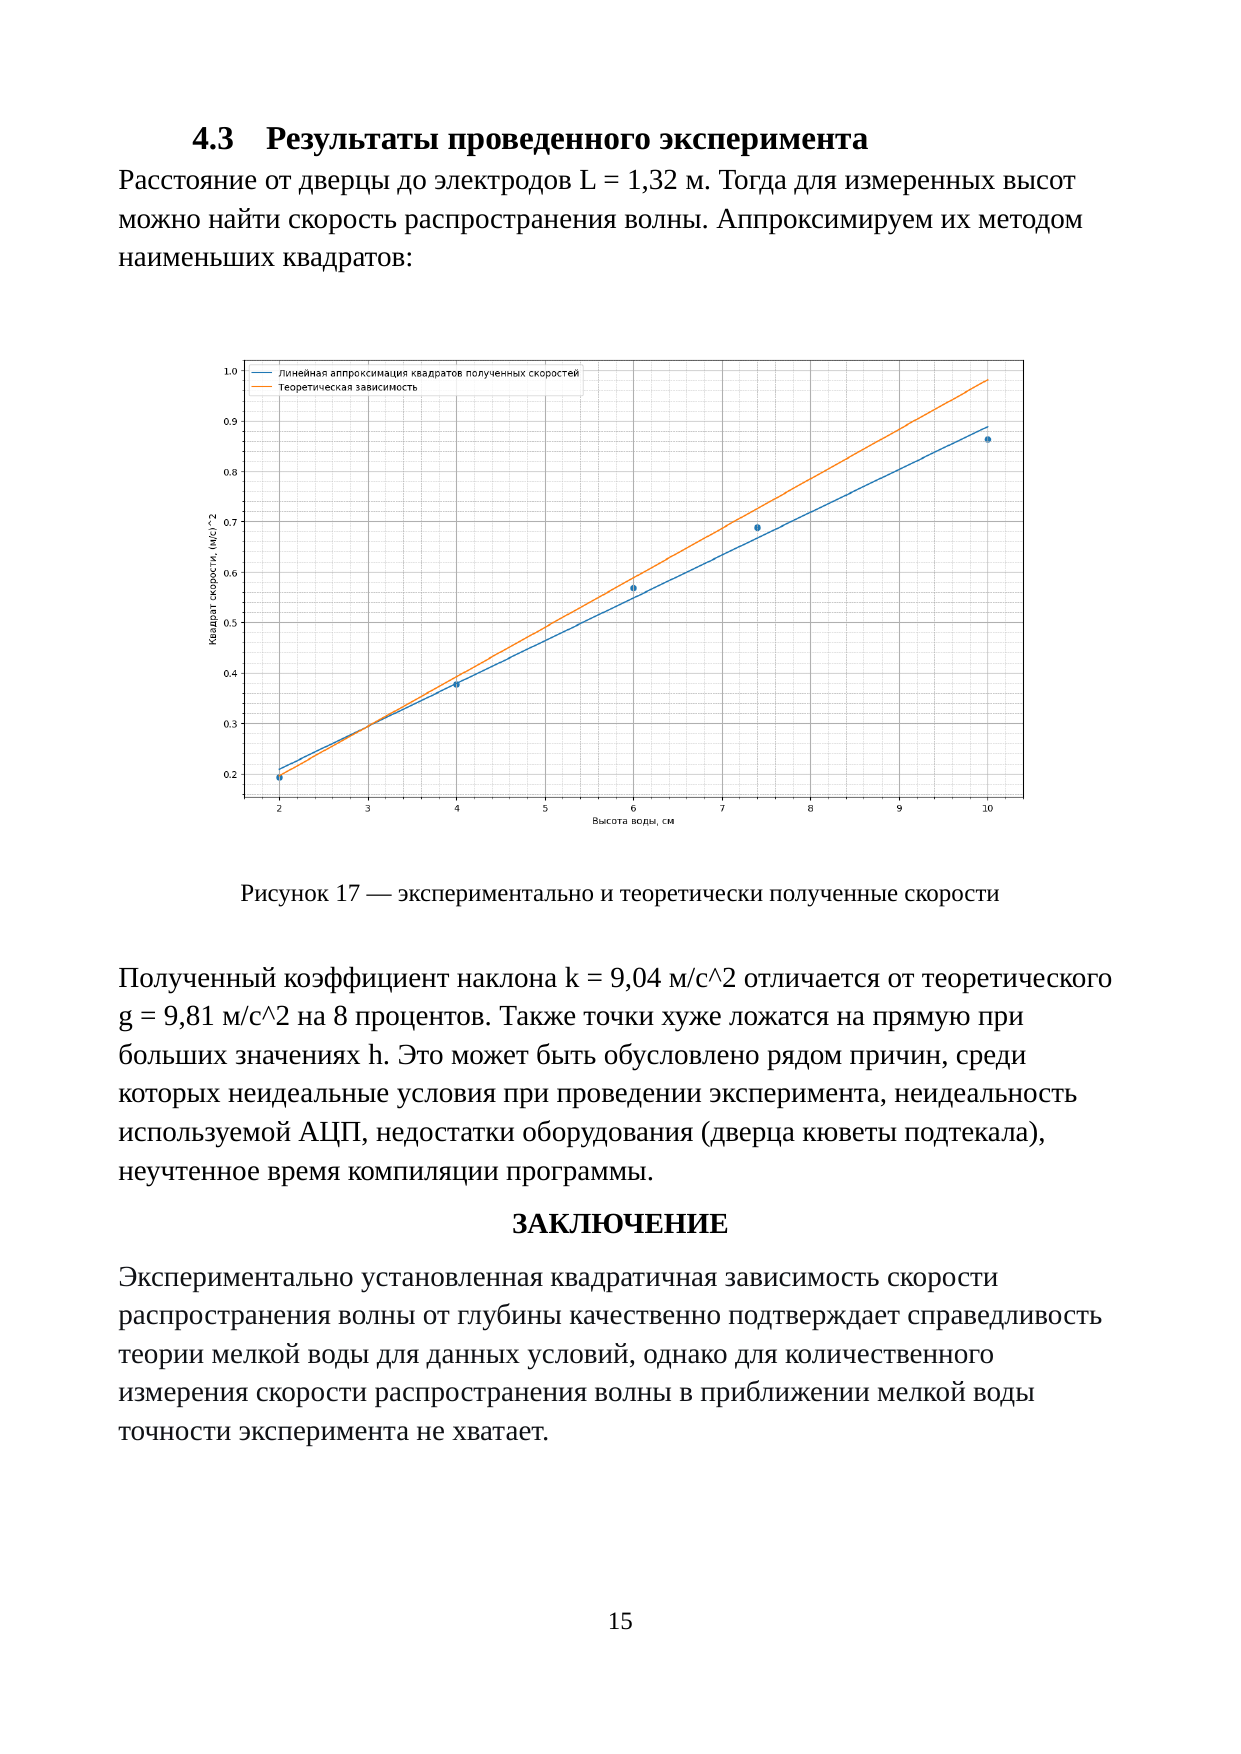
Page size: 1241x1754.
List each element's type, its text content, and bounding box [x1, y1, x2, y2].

text Рисунок 17 — экспериментально и теоретически полученные скорости [118, 878, 1122, 907]
text Экспериментально установленная квадратичная зависимость скорости распространения волны от глубины качественно подтверждает справедливость теории мелкой воды для данных условий, однако для количественного измерения скорости распространения волны в приближении мелкой воды точности эксперимента не хватает. [118, 1259, 1122, 1447]
picture [118, 292, 1123, 859]
text ЗАКЛЮЧЕНИЕ [118, 1206, 1122, 1239]
text Расстояние от дверцы до электродов L = 1,32 м. Тогда для измеренных высот можно найти скорость распространения волны. Аппроксимируем их методом наименьших квадратов: [118, 162, 1122, 273]
text Полученный коэффициент наклона k = 9,04 м/c^2 отличается от теоретического g = 9,81 м/с^2 на 8 процентов. Также точки хуже ложатся на прямую при больших значениях h. Это может быть обусловлено рядом причин, среди которых неидеальные условия при проведении эксперимента, неидеальность используемой АЦП, недостатки оборудования (дверца кюветы подтекала), неучтенное время компиляции программы. [118, 960, 1122, 1186]
subtitle Результаты проведенного эксперимента [118, 118, 1122, 156]
